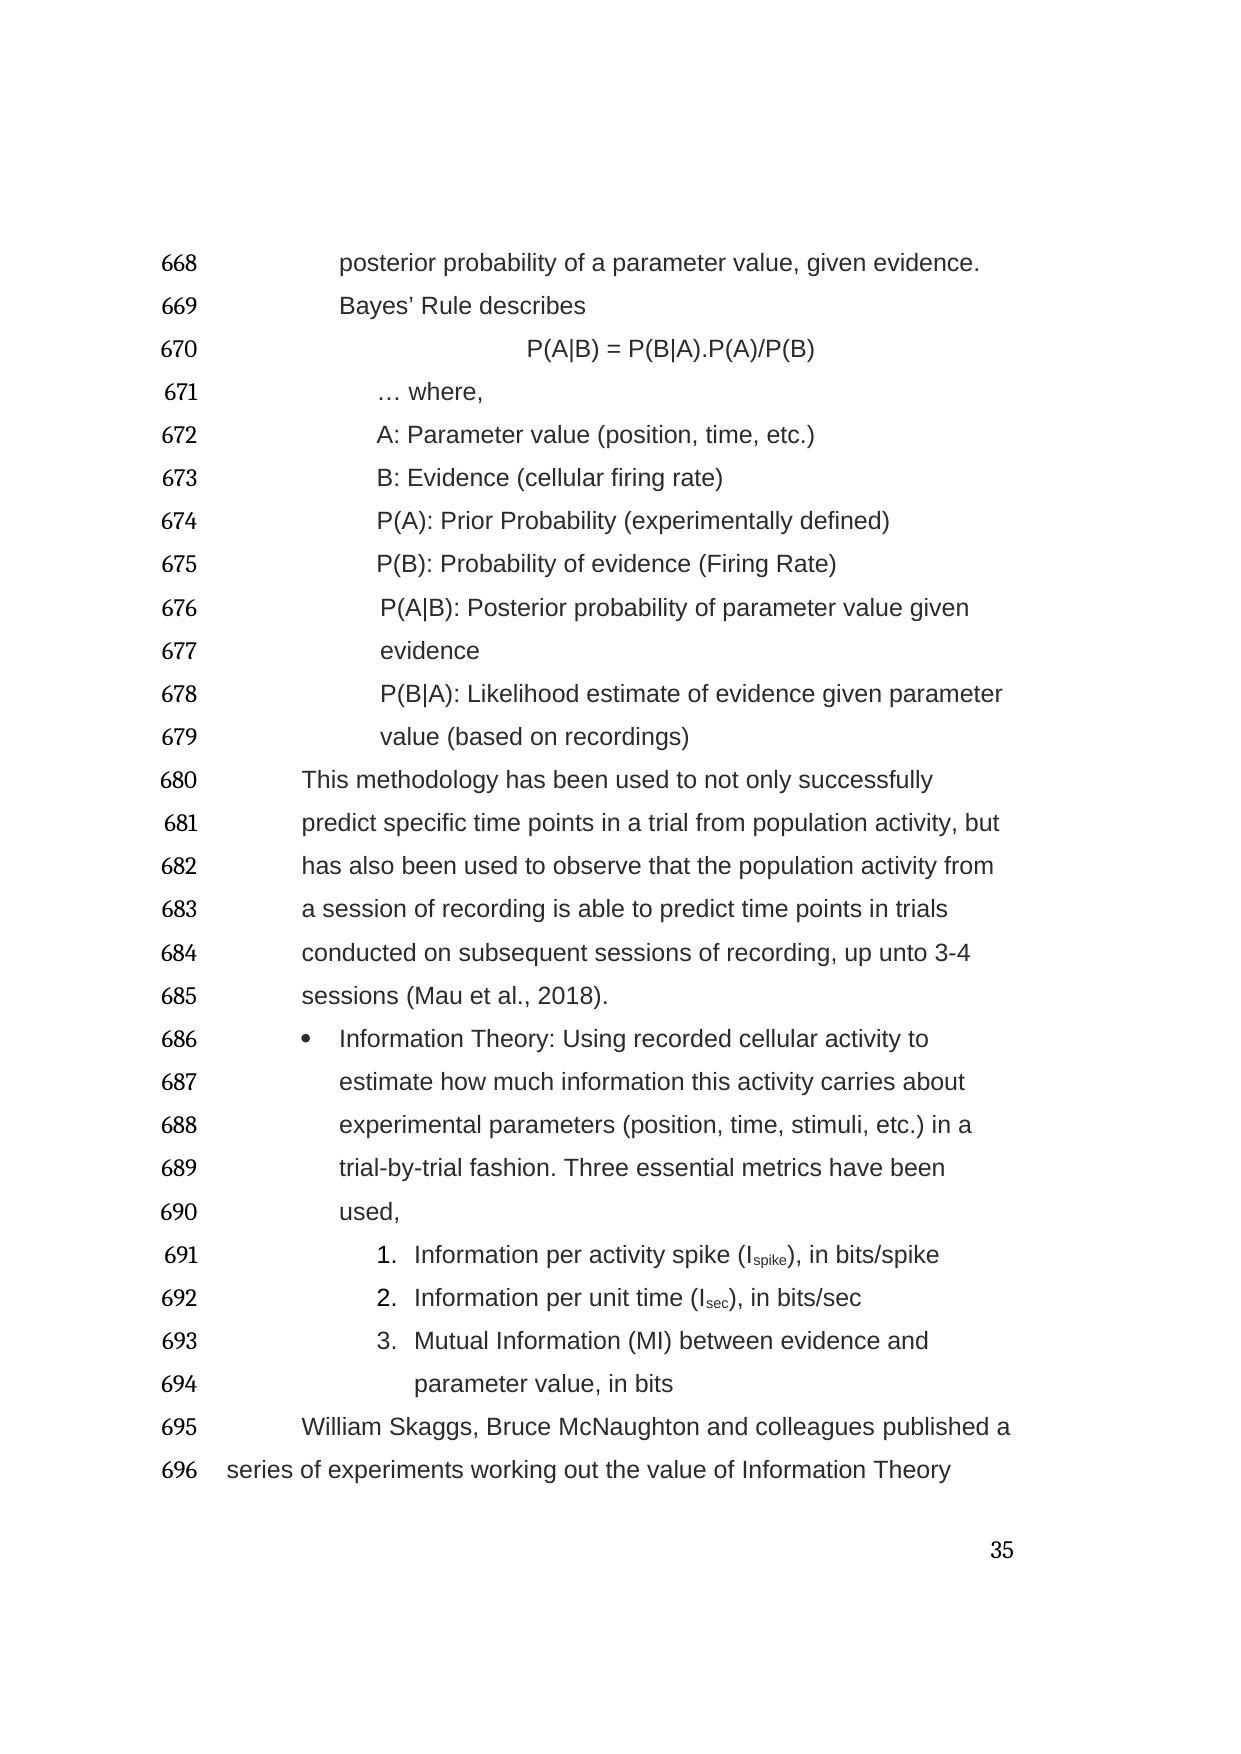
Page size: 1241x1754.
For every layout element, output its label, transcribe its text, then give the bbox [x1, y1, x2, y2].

text P(B|A): Likelihood estimate of evidence given parameter value (based on recordings) [380, 679, 1014, 751]
list Information per unit time (Isec), in bits/sec [376, 1283, 1014, 1311]
text William Skaggs, Bruce McNaughton and colleagues published a series of experiments working out the value of Information Theory [226, 1412, 1014, 1484]
text P(A): Prior Probability (experimentally defined) [356, 506, 1014, 535]
text P(B): Probability of evidence (Firing Rate) [362, 549, 1014, 578]
list Information Theory: Using recorded cellular activity to estimate how much information this activity carries about experimental parameters (position, time, stimuli, etc.) in a trial-by-trial fashion. Three essential metrics have been used, [301, 1024, 1014, 1225]
text B: Evidence (cellular firing rate) [362, 463, 1014, 492]
list Mutual Information (MI) between evidence and parameter value, in bits [376, 1326, 1014, 1398]
text P(A|B): Posterior probability of parameter value given evidence [380, 593, 1014, 664]
list posterior probability of a parameter value, given evidence. Bayes’ Rule describes [301, 248, 1014, 319]
text P(A|B) = P(B|A).P(A)/P(B) [486, 334, 1014, 363]
text A: Parameter value (position, time, etc.) [362, 420, 1014, 449]
text … where, [321, 377, 1014, 406]
text This methodology has been used to not only successfully predict specific time points in a trial from population activity, but has also been used to observe that the population activity from a session of recording is able to predict time points in trials conducted on subsequent sessions of recording, up unto 3-4 sessions (Mau et al., 2018)⁠. [301, 765, 1014, 1009]
list Information per activity spike (Ispike), in bits/spike [376, 1239, 1014, 1268]
